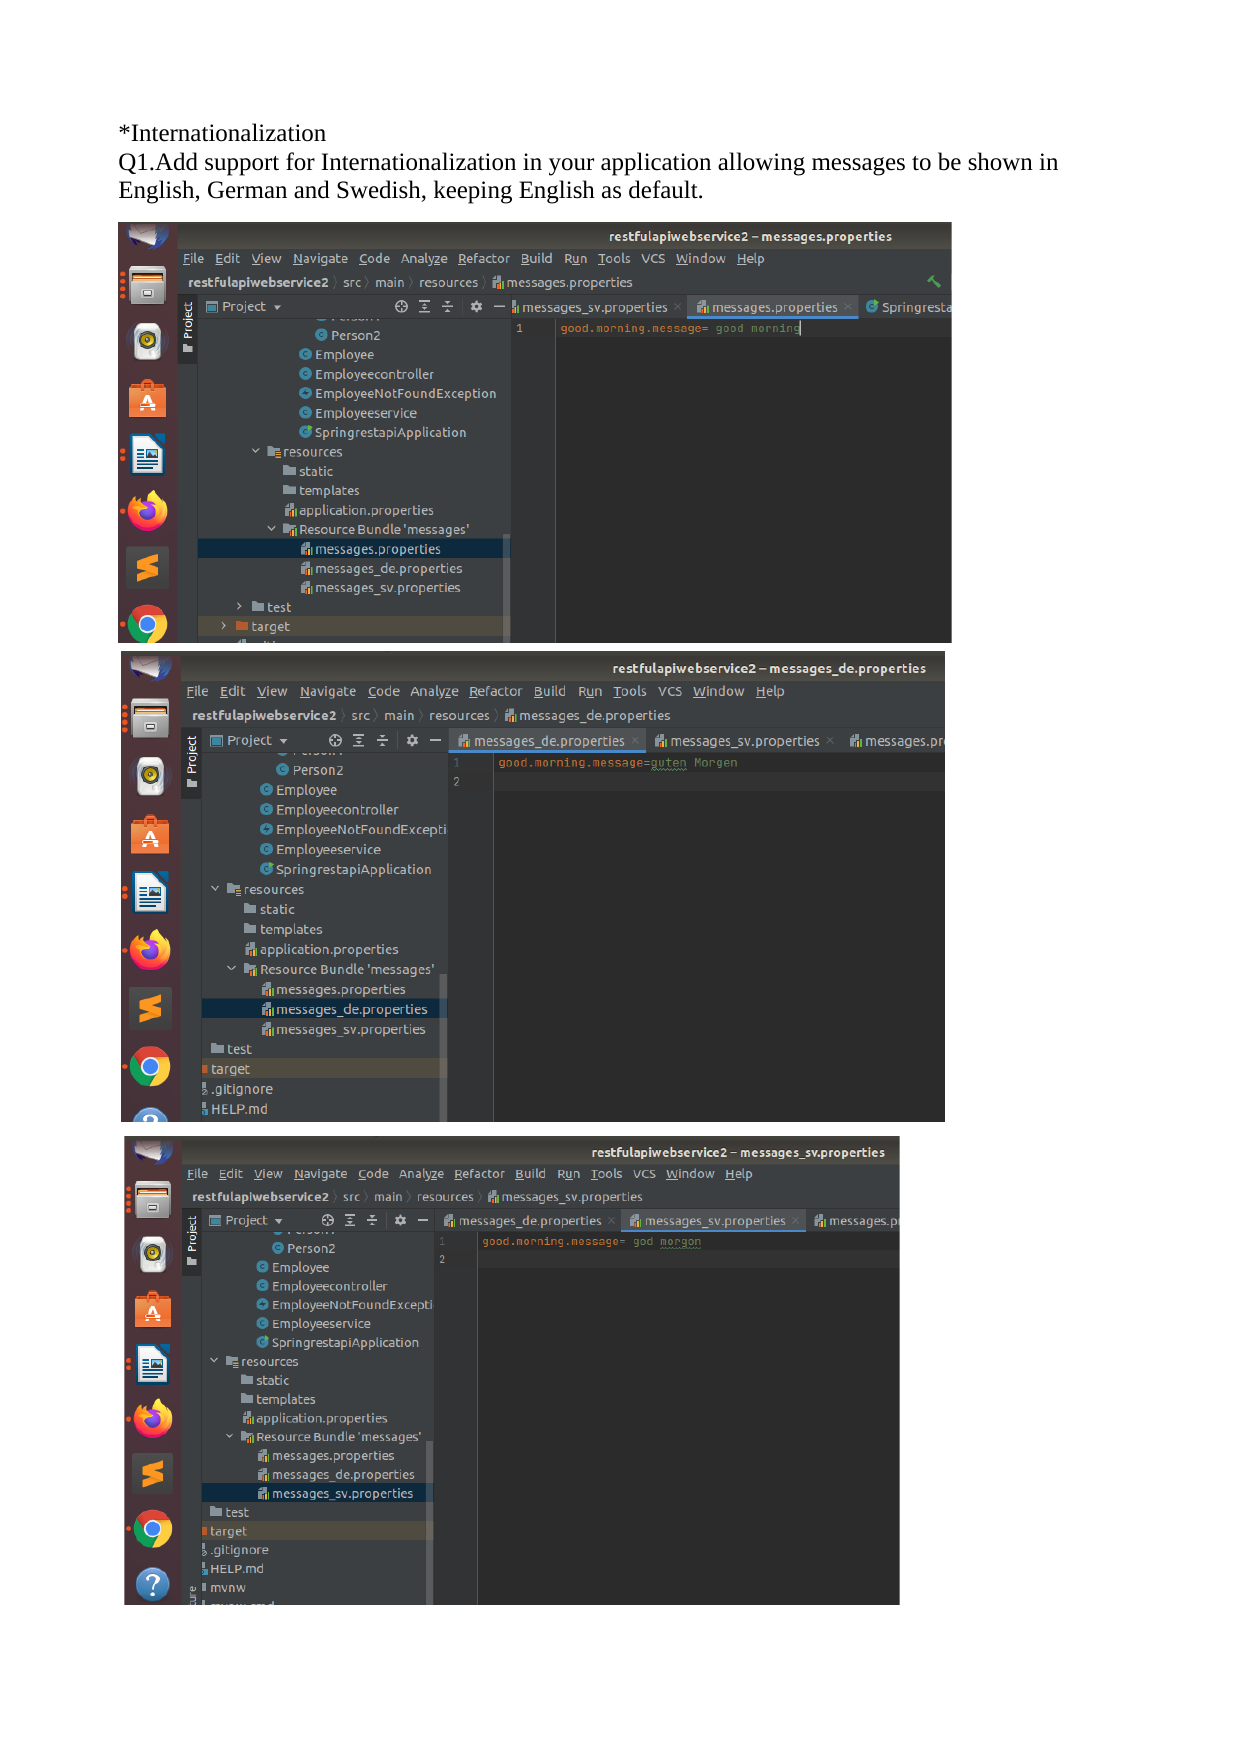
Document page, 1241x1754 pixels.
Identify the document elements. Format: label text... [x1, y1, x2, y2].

picture [121, 651, 945, 1122]
picture [124, 1136, 900, 1605]
text *Internationalization [118, 118, 1122, 147]
text Q1.Add support for Internationalization in your application allowing messages to be shown in English, German and Swedish, keeping English as default. [118, 147, 1122, 204]
picture [118, 222, 952, 643]
